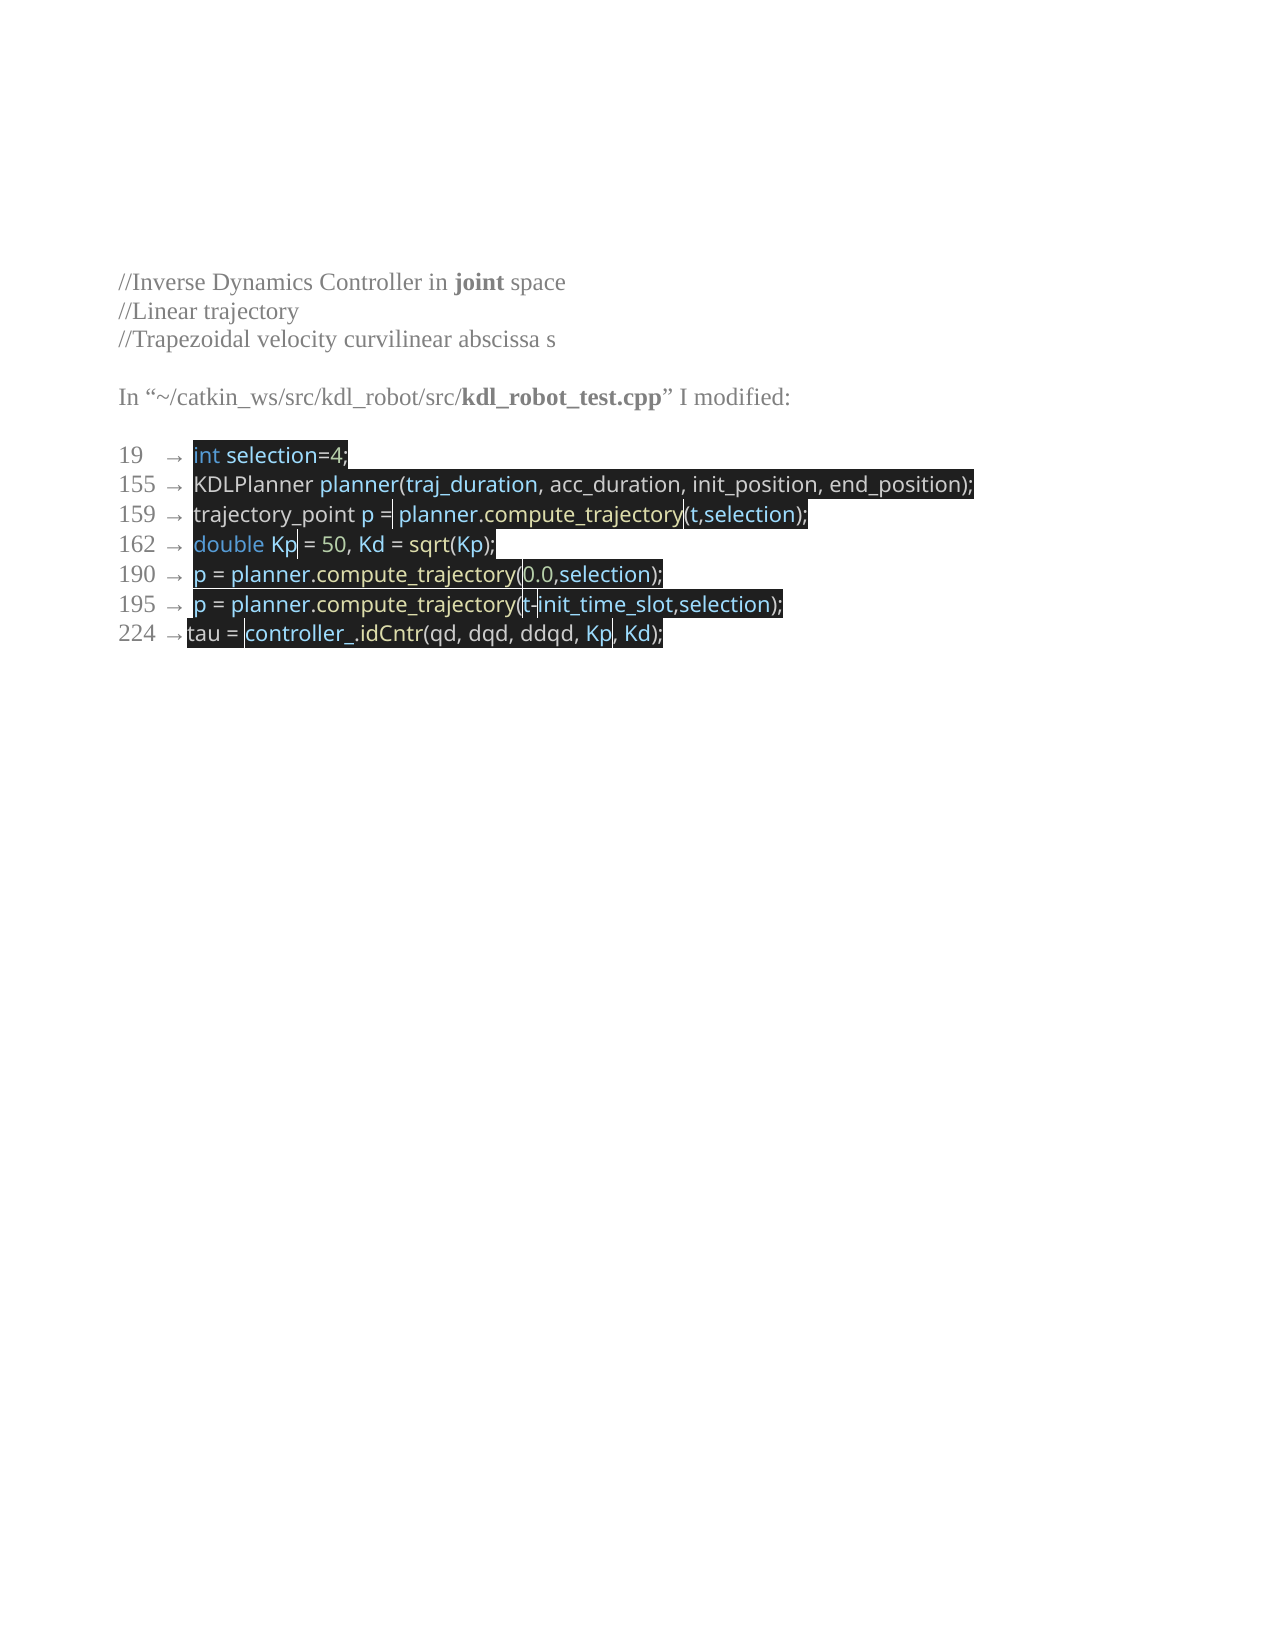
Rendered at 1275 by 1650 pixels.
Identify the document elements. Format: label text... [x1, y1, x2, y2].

text 195 → p = planner.compute_trajectory(t-init_time_slot,selection); [118, 588, 1157, 618]
text 224 →tau = controller_.idCntr(qd, dqd, ddqd, Kp, Kd); [118, 618, 1157, 648]
text //Trapezoidal velocity curvilinear abscissa s [118, 324, 1157, 353]
text 159 → trajectory_point p = planner.compute_trajectory(t,selection); [118, 499, 1157, 529]
text 19 → int selection=4; [118, 439, 1157, 469]
text 155 → KDLPlanner planner(traj_duration, acc_duration, init_position, end_position); [118, 469, 1157, 499]
text In “~/catkin_ws/src/kdl_robot/src/kdl_robot_test.cpp” I modified: [118, 382, 1157, 411]
text 190 → p = planner.compute_trajectory(0.0,selection); [118, 559, 1157, 588]
text //Linear trajectory [118, 296, 1157, 324]
text //Inverse Dynamics Controller in joint space [118, 267, 1157, 296]
text 162 → double Kp = 50, Kd = sqrt(Kp); [118, 529, 1157, 559]
